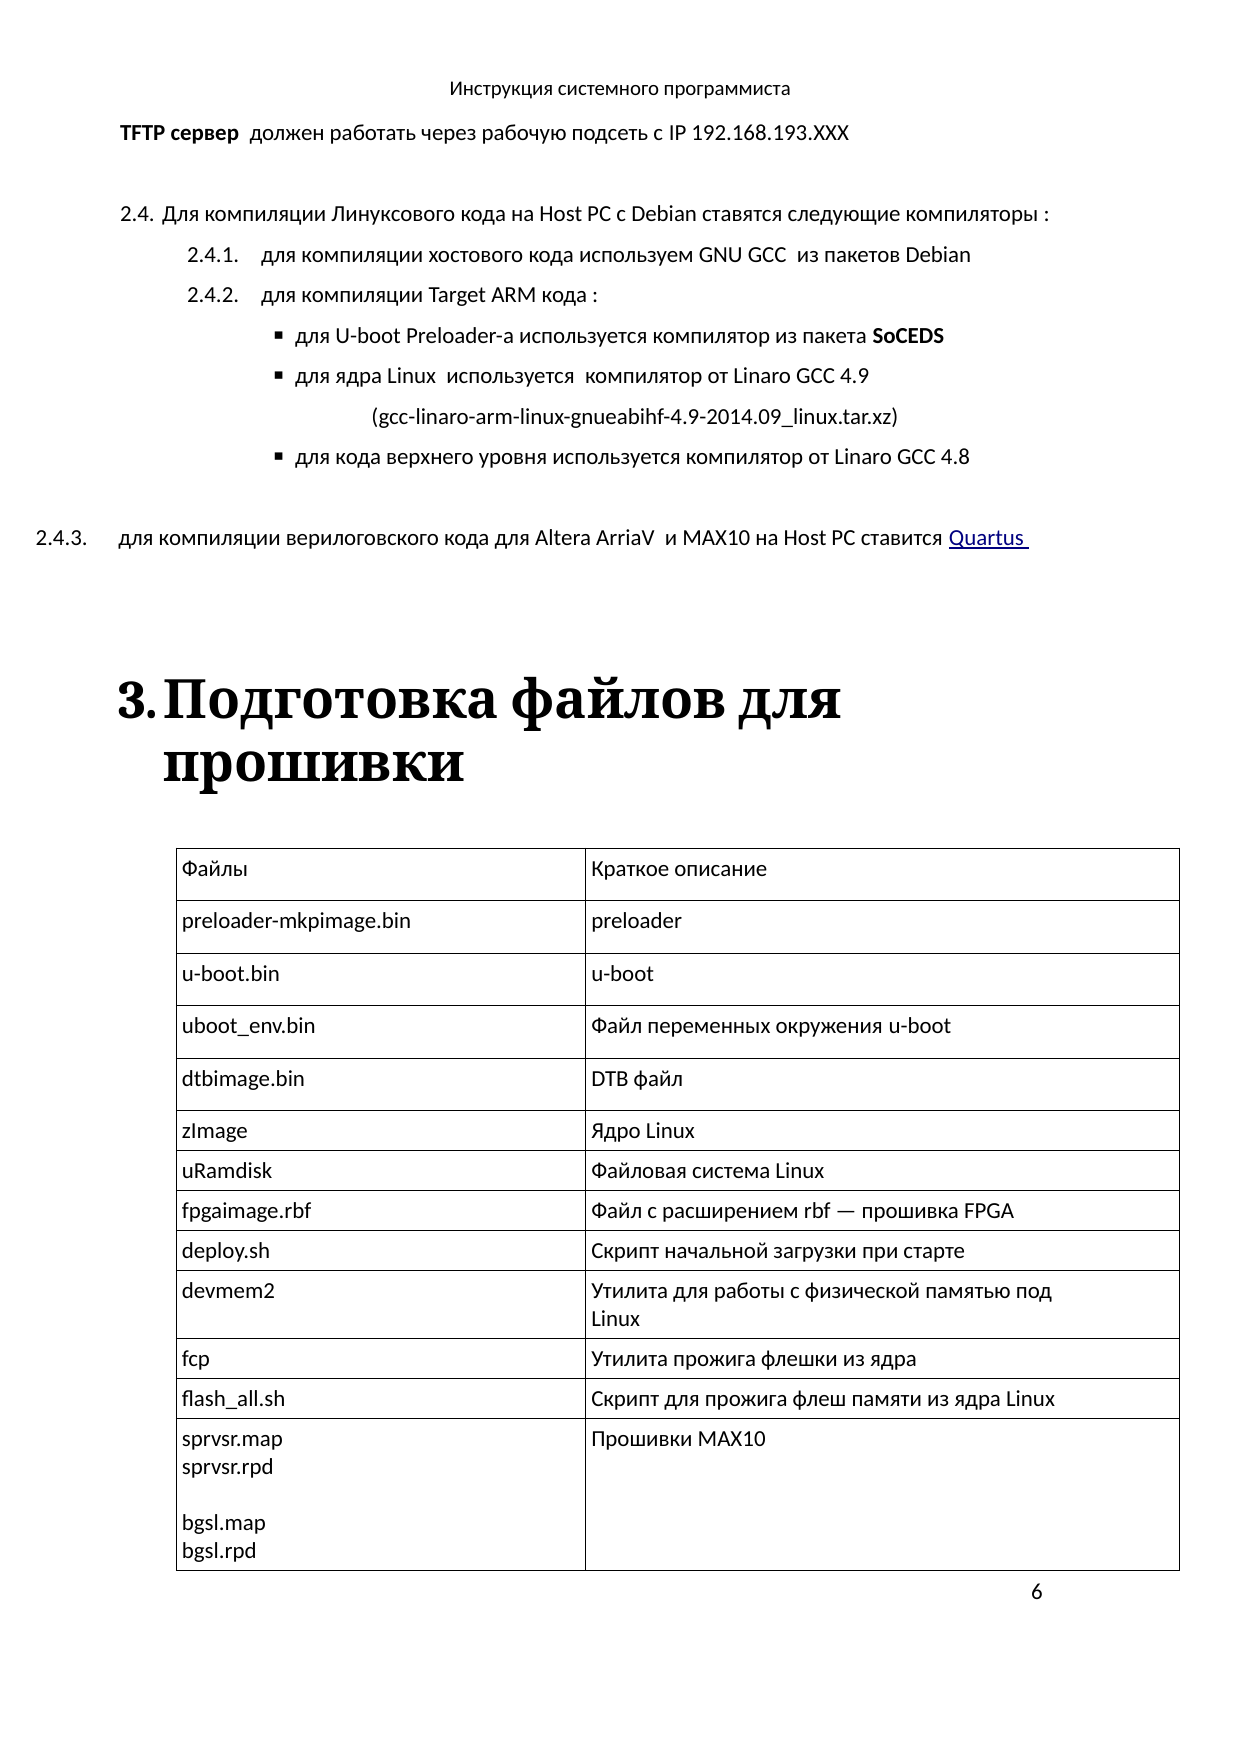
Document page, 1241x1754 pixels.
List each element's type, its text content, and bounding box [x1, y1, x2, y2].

table_cell u-boot.bin [177, 954, 585, 1005]
text (gcc-linaro-arm-linux-gnueabihf-4.9-2014.09_linux.tar.xz) [371, 402, 1122, 430]
text TFTP сервер должен работать через рабочую подсеть с IP 192.168.193.XXX [120, 118, 1055, 146]
table_cell zImage [177, 1111, 585, 1150]
table_cell Скрипт начальной загрузки при старте [586, 1231, 1179, 1270]
subtitle Подготовка файлов для прошивки [118, 670, 1122, 794]
table_cell flash_all.sh [177, 1379, 585, 1418]
list для компиляции Target ARM кода : [187, 280, 1122, 308]
table_header Файлы [177, 849, 585, 900]
table_cell Скрипт для прожига флеш памяти из ядра Linux [586, 1379, 1179, 1418]
table_cell devmem2 [177, 1271, 585, 1338]
table_cell u-boot [586, 954, 1179, 1005]
table_cell fcp [177, 1339, 585, 1378]
table_cell uboot_env.bin [177, 1006, 585, 1057]
table_cell uRamdisk [177, 1151, 585, 1190]
table_header Краткое описание [586, 849, 1179, 900]
table_cell preloader-mkpimage.bin [177, 901, 585, 952]
table_cell preloader [586, 901, 1179, 952]
list для компиляции верилоговского кода для Altera ArriaV и MAX10 на Host PC ставится Quartus [35, 523, 1058, 551]
table_cell Файловая система Linux [586, 1151, 1179, 1190]
table_cell Ядро Linux [586, 1111, 1179, 1150]
table_cell fpgaimage.rbf [177, 1191, 585, 1230]
list для компиляции хостового кода используем GNU GCC из пакетов Debian [187, 240, 1122, 268]
table_cell deploy.sh [177, 1231, 585, 1270]
list для ядра Linux используется компилятор от Linaro GCC 4.9 [270, 361, 1122, 389]
list для U-boot Preloader-а используется компилятор из пакета SoCEDS [270, 321, 1122, 349]
table_cell Файл переменных окружения u-boot [586, 1006, 1179, 1057]
table_cell sprvsr.map sprvsr.rpd bgsl.map bgsl.rpd [177, 1419, 585, 1570]
table_cell Прошивки MAX10 [586, 1419, 1179, 1570]
table_cell Утилита прожига флешки из ядра [586, 1339, 1179, 1378]
table_cell dtbimage.bin [177, 1059, 585, 1110]
list для кода верхнего уровня используется компилятор от Linaro GCC 4.8 [270, 442, 1122, 470]
list Для компиляции Линуксового кода на Host PC c Debian ставятся следующие компиляторы : [120, 199, 1055, 227]
table_cell Утилита для работы с физической памятью под Linux [586, 1271, 1179, 1338]
table_cell Файл с расширением rbf — прошивка FPGA [586, 1191, 1179, 1230]
table_cell DTB файл [586, 1059, 1179, 1110]
